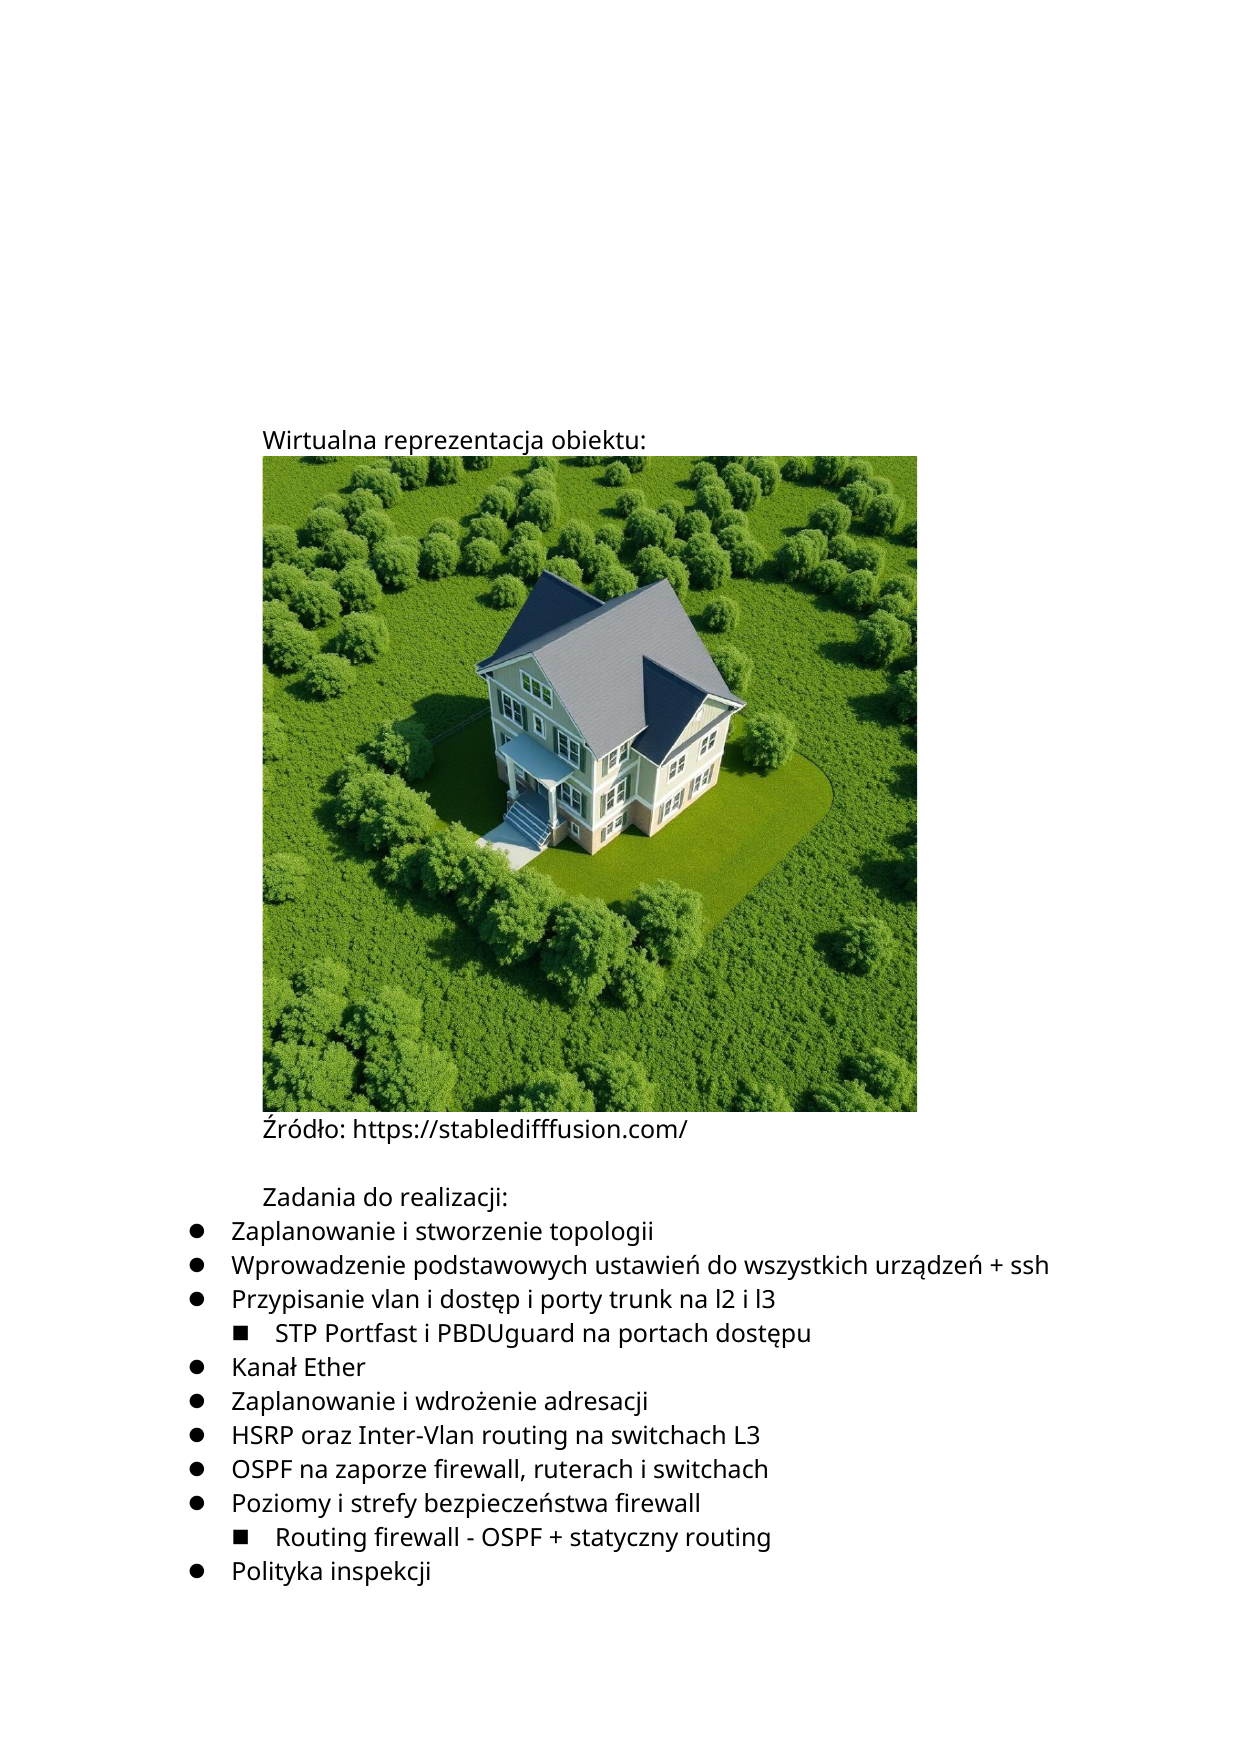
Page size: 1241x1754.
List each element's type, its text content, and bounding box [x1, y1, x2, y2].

text Wirtualna reprezentacja obiektu: [187, 422, 1053, 457]
list Routing firewall - OSPF + statyczny routing [231, 1520, 1053, 1554]
list Wprowadzenie podstawowych ustawień do wszystkich urządzeń + ssh [187, 1247, 1053, 1282]
list Przypisanie vlan i dostęp i porty trunk na l2 i l3 [187, 1282, 1053, 1316]
list Zaplanowanie i stworzenie topologii [187, 1213, 1053, 1247]
list Polityka inspekcji [187, 1554, 1053, 1588]
list OSPF na zaporze firewall, ruterach i switchach [187, 1452, 1053, 1486]
picture [262, 456, 918, 1112]
list Zaplanowanie i wdrożenie adresacji [187, 1384, 1053, 1418]
text Zadania do realizacji: [187, 1179, 1053, 1213]
text Źródło: https://stabledifffusion.com/ [187, 1111, 1053, 1145]
list HSRP oraz Inter-Vlan routing na switchach L3 [187, 1418, 1053, 1452]
list Poziomy i strefy bezpieczeństwa firewall [187, 1486, 1053, 1520]
list STP Portfast i PBDUguard na portach dostępu [231, 1316, 1053, 1350]
list Kanał Ether [187, 1350, 1053, 1384]
